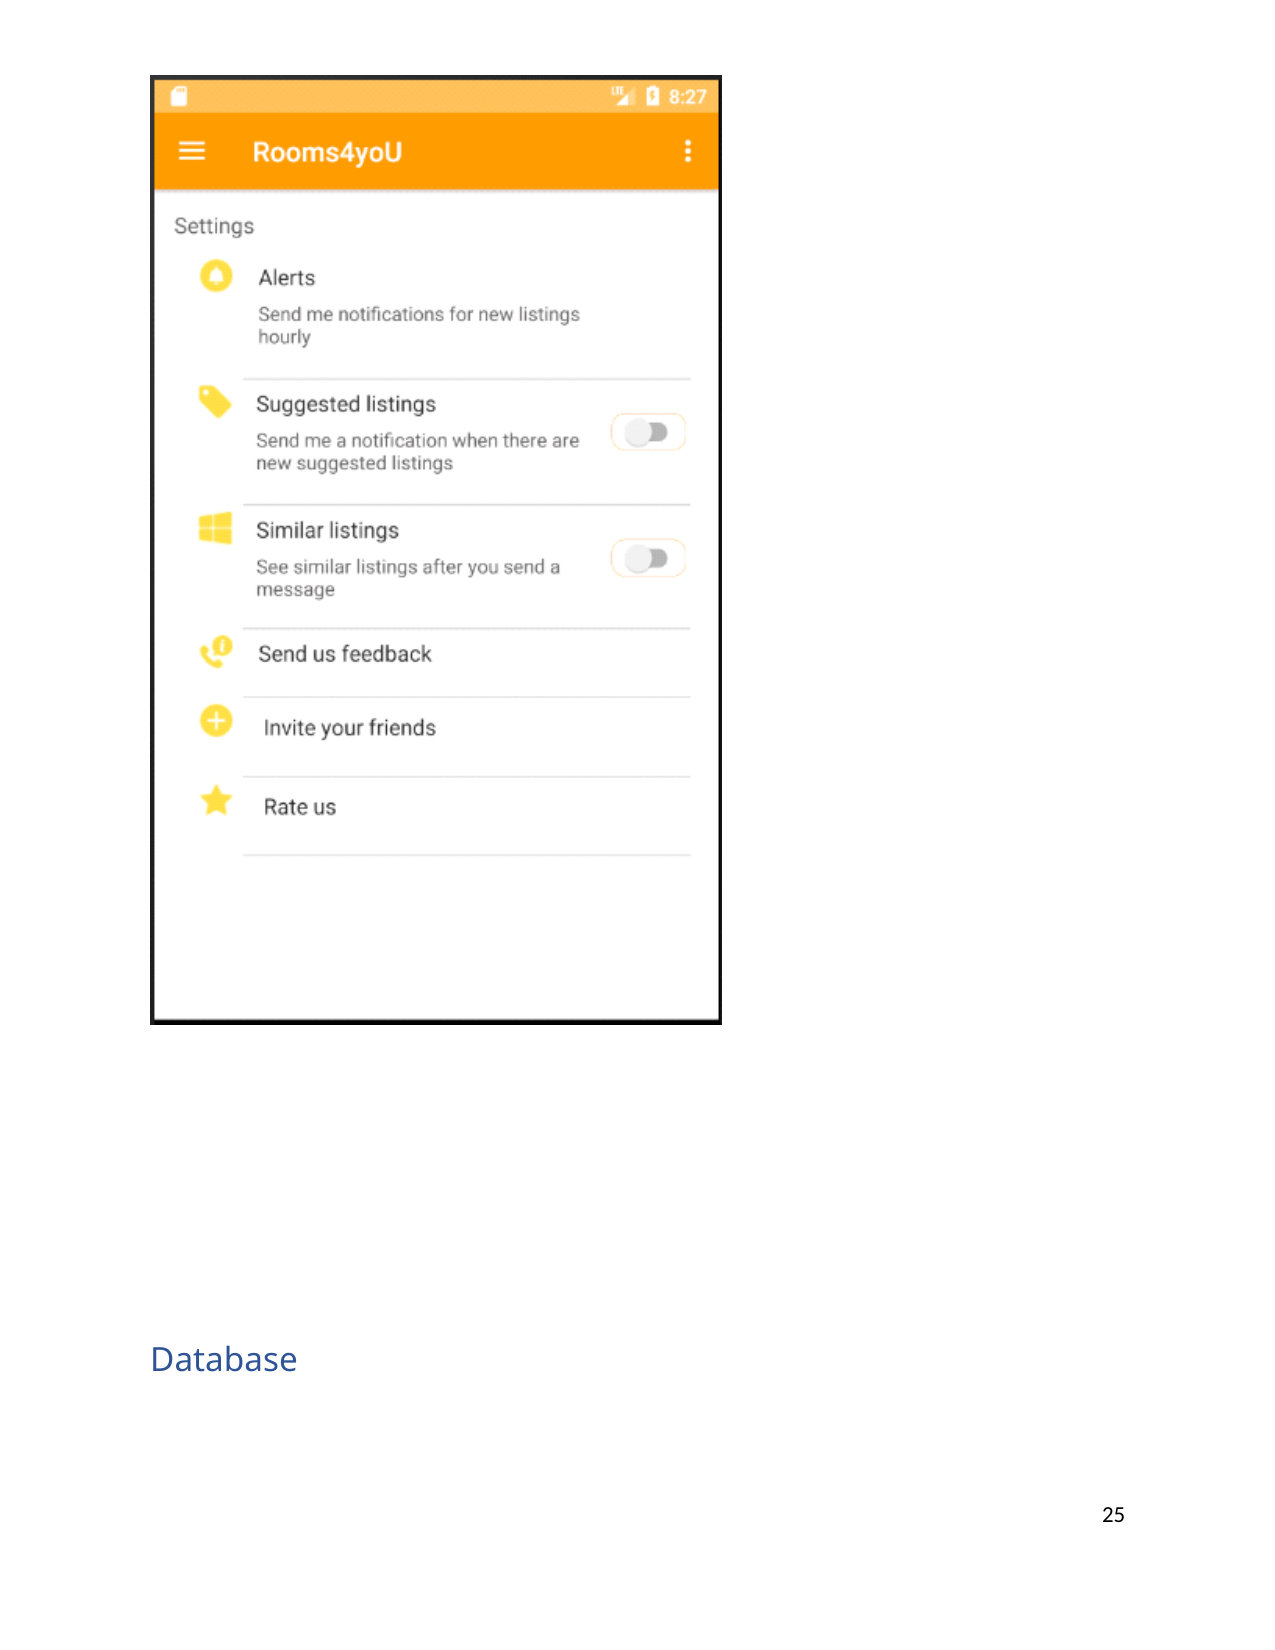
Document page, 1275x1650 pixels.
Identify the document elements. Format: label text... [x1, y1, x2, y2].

subtitle Database [150, 1336, 1125, 1381]
